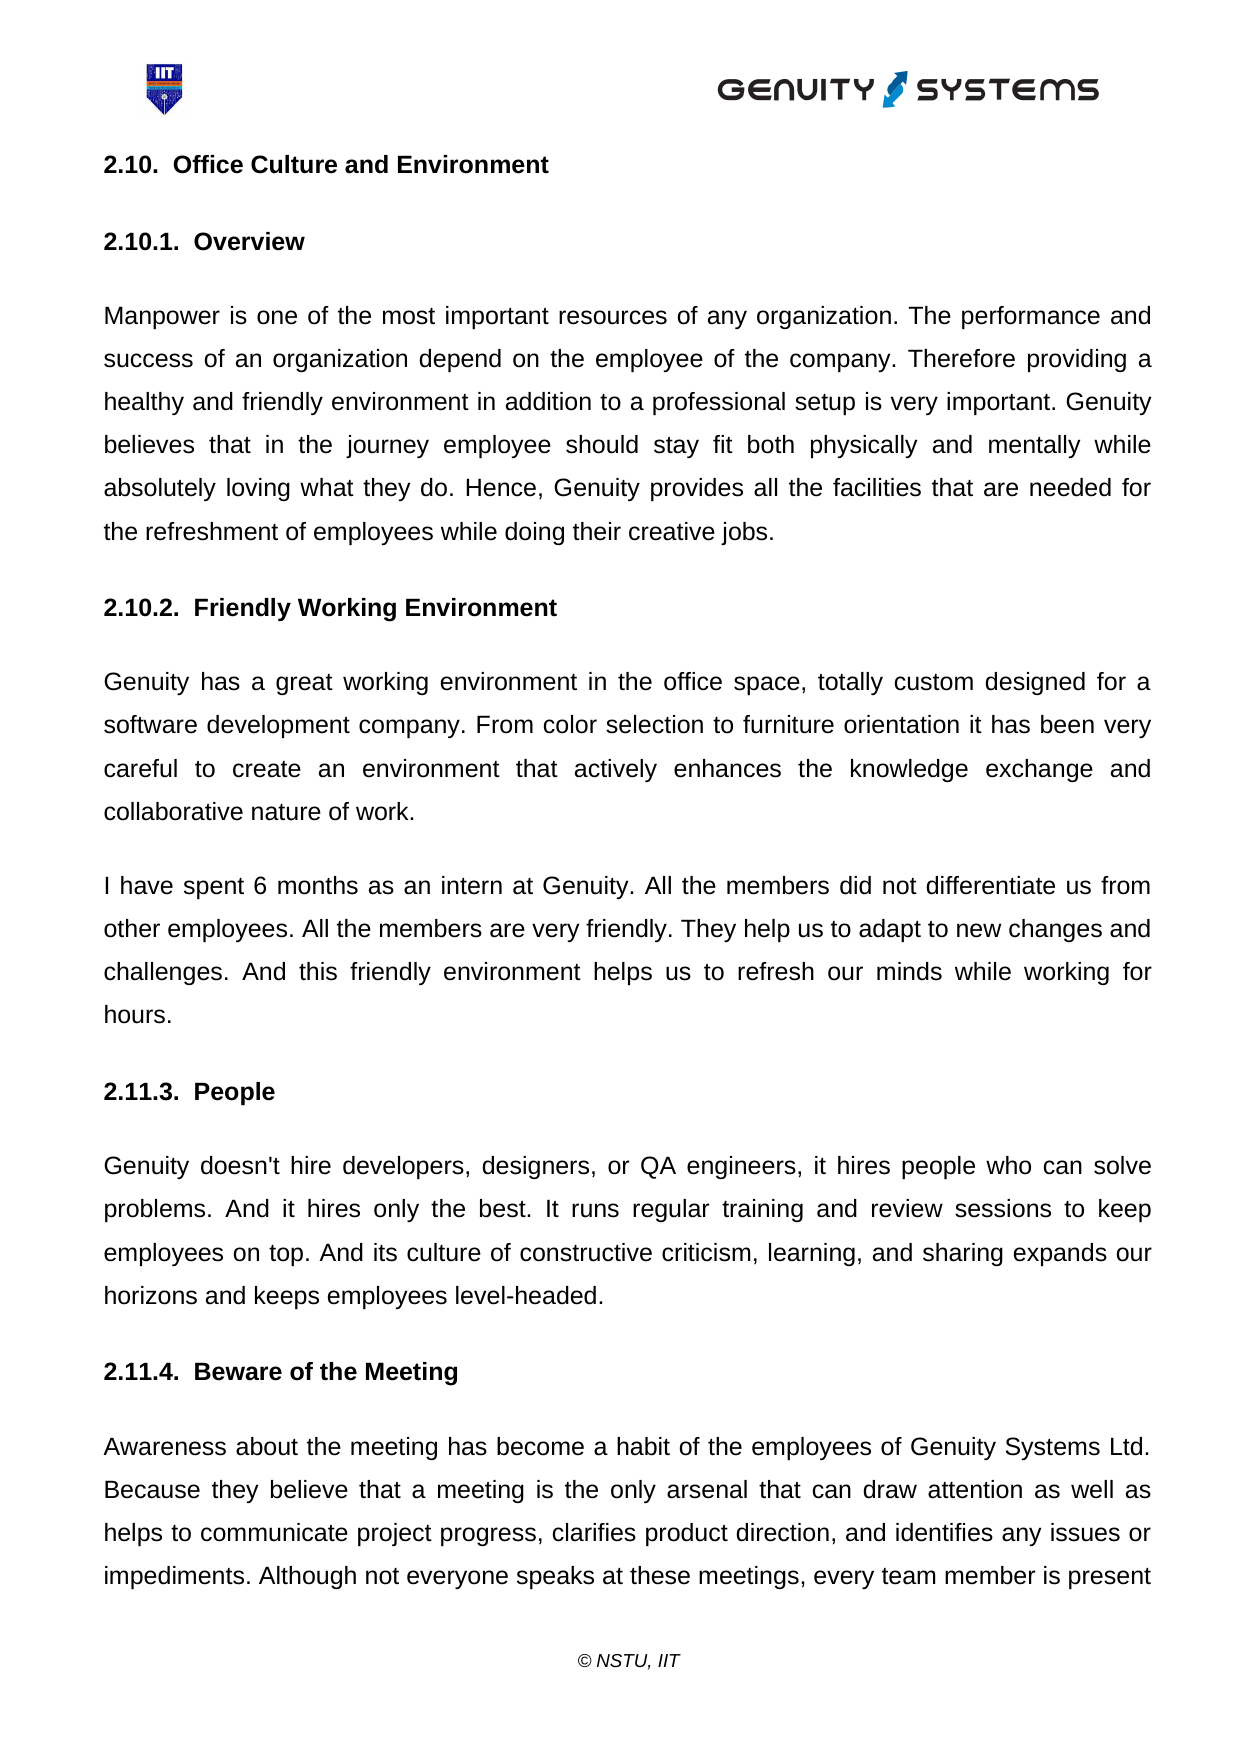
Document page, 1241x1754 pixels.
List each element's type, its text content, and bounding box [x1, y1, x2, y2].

subtitle 2.10. Office Culture and Environment [103, 150, 1153, 179]
picture [137, 62, 192, 117]
text Awareness about the meeting has become a habit of the employees of Genuity Systems Ltd. Because they believe that a meeting is the only arsenal that can draw attention as well as helps to communicate project progress, clarifies product direction, and identifies any issues or impediments. Although not everyone speaks at these meetings, every team member is present [103, 1431, 1153, 1589]
subtitle 2.11.4. Beware of the Meeting [103, 1357, 1153, 1386]
text Genuity has a great working environment in the office space, totally custom designed for a software development company. From color selection to furniture orientation it has been very careful to create an environment that actively enhances the knowledge exchange and collaborative nature of work. [103, 667, 1153, 825]
picture [714, 70, 1101, 108]
subtitle 2.11.3. People [103, 1077, 1153, 1106]
text I have spent 6 months as an intern at Genuity. All the members did not differentiate us from other employees. All the members are very friendly. They help us to adapt to new changes and challenges. And this friendly environment helps us to refresh our minds while working for hours. [103, 871, 1153, 1029]
text Genuity doesn't hire developers, designers, or QA engineers, it hires people who can solve problems. And it hires only the best. It runs regular training and review sessions to keep employees on top. And its culture of constructive criticism, learning, and sharing expands our horizons and keeps employees level-headed. [103, 1151, 1153, 1309]
subtitle 2.10.2. Friendly Working Environment [103, 593, 1153, 622]
text Manpower is one of the most important resources of any organization. The performance and success of an organization depend on the employee of the company. Therefore providing a healthy and friendly environment in addition to a professional setup is very important. Genuity believes that in the journey employee should stay fit both physically and mentally while absolutely loving what they do. Hence, Genuity provides all the facilities that are needed for the refreshment of employees while doing their creative jobs. [103, 301, 1153, 545]
subtitle 2.10.1. Overview [103, 226, 1153, 255]
